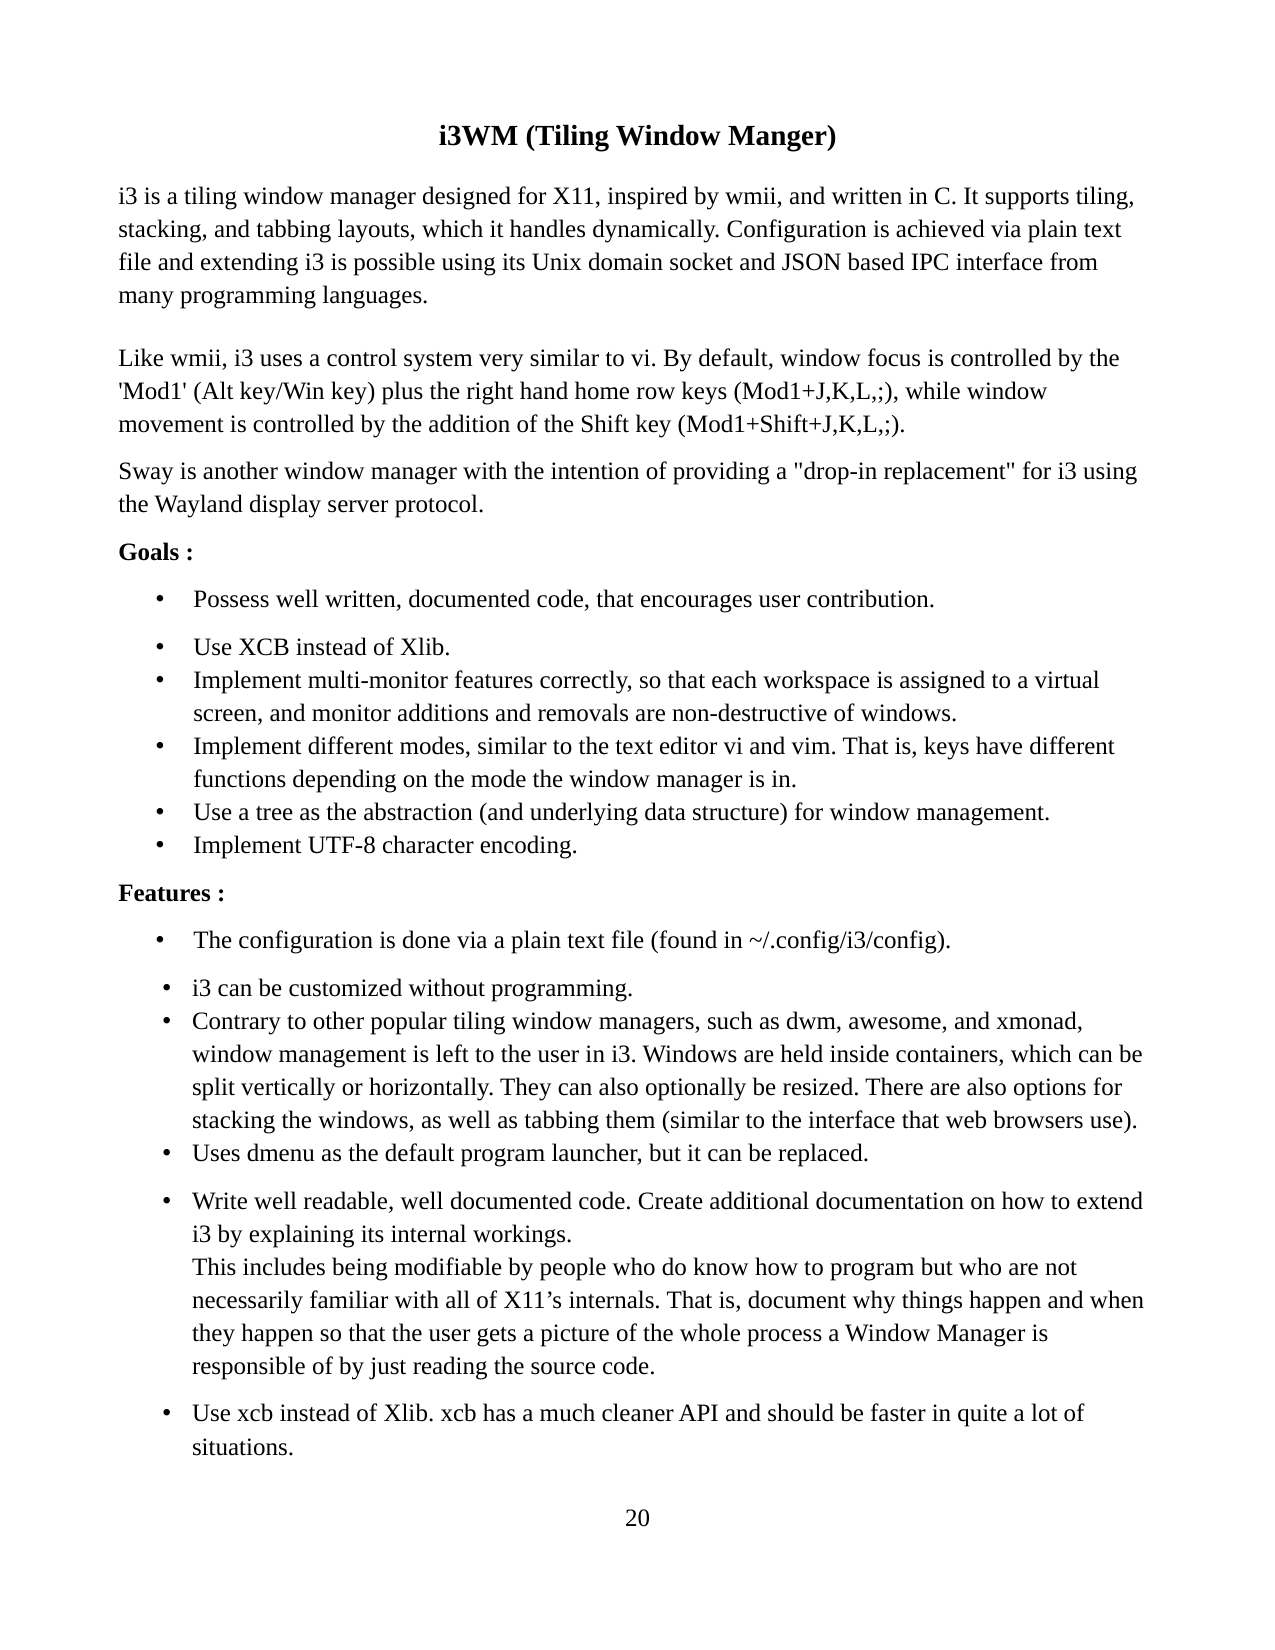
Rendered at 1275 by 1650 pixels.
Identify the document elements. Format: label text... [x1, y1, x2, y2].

list i3 can be customized without programming. [162, 973, 1157, 1002]
list i3WM (Tiling Window Manger) [118, 118, 1157, 152]
text Like wmii, i3 uses a control system very similar to vi. By default, window focus is controlled by the 'Mod1' (Alt key/Win key) plus the right hand home row keys (Mod1+J,K,L,;), while window movement is controlled by the addition of the Shift key (Mod1+Shift+J,K,L,;). [118, 343, 1157, 437]
text Features : [118, 878, 1157, 907]
text Sway is another window manager with the intention of providing a "drop-in replacement" for i3 using the Wayland display server protocol. [118, 456, 1157, 518]
text i3 is a tiling window manager designed for X11, inspired by wmii, and written in C. It supports tiling, stacking, and tabbing layouts, which it handles dynamically. Configuration is achieved via plain text file and extending i3 is possible using its Unix domain socket and JSON based IPC interface from many programming languages. [118, 181, 1157, 309]
list Implement different modes, similar to the text editor vi and vim. That is, keys have different functions depending on the mode the window manager is in. [156, 731, 1157, 793]
list Implement multi-monitor features correctly, so that each workspace is assigned to a virtual screen, and monitor additions and removals are non-destructive of windows. [156, 665, 1157, 727]
list Possess well written, documented code, that encourages user contribution. [156, 584, 1157, 613]
list Uses dmenu as the default program launcher, but it can be replaced. [162, 1138, 1157, 1167]
text Goals : [118, 537, 1157, 566]
list The configuration is done via a plain text file (found in ~/.config/i3/config). [156, 926, 1157, 954]
list Write well readable, well documented code. Create additional documentation on how to extend i3 by explaining its internal workings. This includes being modifiable by people who do know how to program but who are not necessarily familiar with all of X11’s internals. That is, document why things happen and when they happen so that the user gets a picture of the whole process a Window Manager is responsible of by just reading the source code. [162, 1186, 1157, 1380]
list Use XCB instead of Xlib. [156, 632, 1157, 661]
list Contrary to other popular tiling window managers, such as dwm, awesome, and xmonad, window management is left to the user in i3. Windows are held inside containers, which can be split vertically or horizontally. They can also optionally be resized. There are also options for stacking the windows, as well as tabbing them (similar to the interface that web browsers use). [162, 1006, 1157, 1134]
list Implement UTF-8 character encoding. [156, 830, 1157, 859]
list Use a tree as the abstraction (and underlying data structure) for window management. [156, 797, 1157, 826]
list Use xcb instead of Xlib. xcb has a much cleaner API and should be faster in quite a lot of situations. [162, 1398, 1157, 1460]
